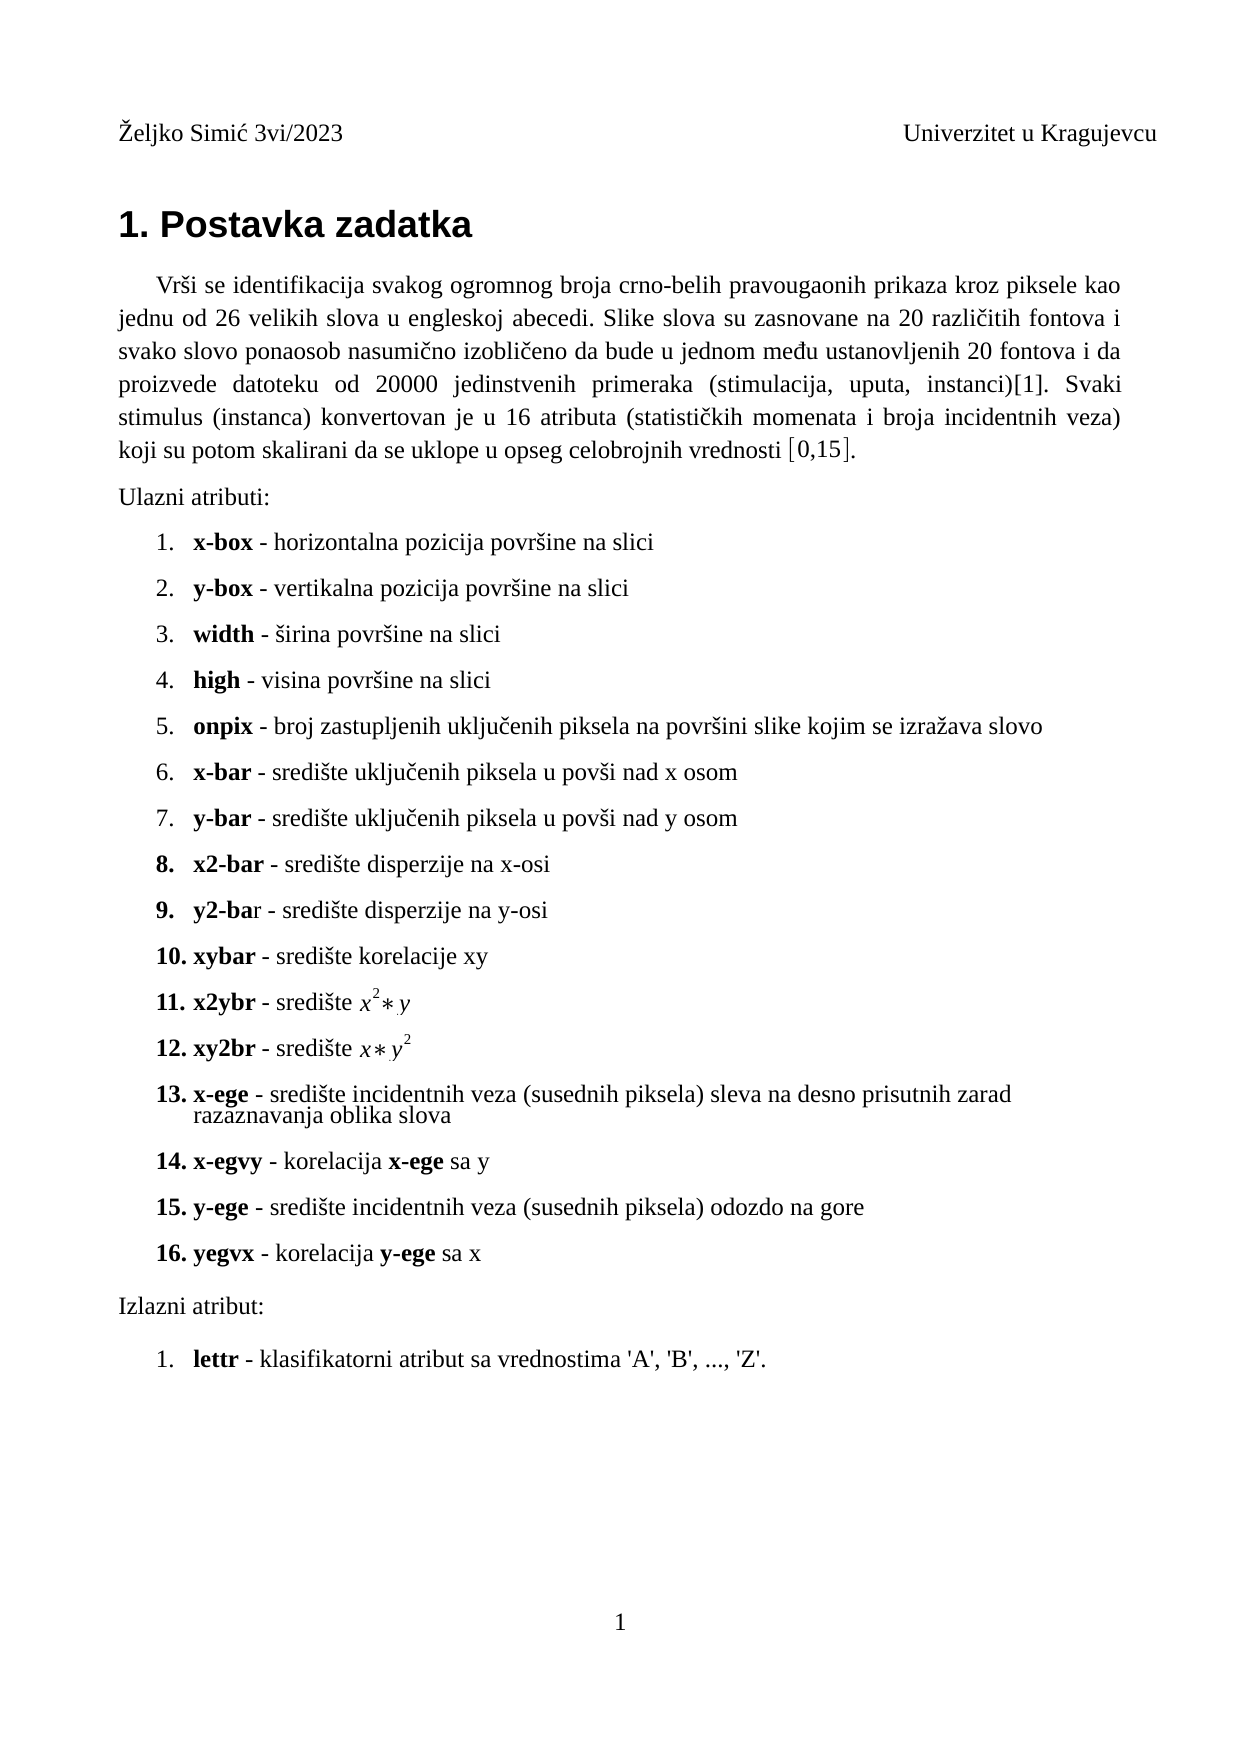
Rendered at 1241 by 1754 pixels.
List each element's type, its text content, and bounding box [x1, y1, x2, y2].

list y-bar - središte uključenih piksela u povši nad y osom [156, 809, 1122, 830]
list onpix - broj zastupljenih uključenih piksela na površini slike kojim se izražava slovo [156, 717, 1122, 738]
list x-box - horizontalna pozicija površine na slici [156, 533, 1122, 554]
list x2-bar - središte disperzije na x-osi [156, 855, 1122, 876]
list y-box - vertikalna pozicija površine na slici [156, 579, 1122, 600]
list xy2br - središte [156, 1039, 1122, 1061]
subtitle Postavka zadatka [118, 202, 1122, 245]
list x-bar - središte uključenih piksela u povši nad x osom [156, 763, 1122, 784]
list lettr - klasifikatorni atribut sa vrednostima 'A', 'B', ..., 'Z'. [156, 1344, 1122, 1373]
list yegvx - korelacija y-ege sa x [156, 1245, 1122, 1266]
text Izlazni atribut: [118, 1291, 1122, 1319]
list xybar - središte korelacije xy [156, 947, 1122, 968]
list y-ege - središte incidentnih veza (susednih piksela) odozdo na gore [156, 1199, 1122, 1220]
list width - širina površine na slici [156, 625, 1122, 646]
text Vrši se identifikacija svakog ogromnog broja crno-belih pravougaonih prikaza kroz piksele kao jednu od 26 velikih slova u engleskoj abecedi. Slike slova su zasnovane na 20 različitih fontova i svako slovo ponaosob nasumično izobličeno da bude u jednom među ustanovljenih 20 fontova i da proizvede datoteku od 20000 jedinstvenih primeraka (stimulacija, uputa, instanci)[1]. Svaki stimulus (instanca) konvertovan je u 16 atributa (statističkih momenata i broja incidentnih veza) koji su potom skalirani da se uklope u opseg celobrojnih vrednosti . [118, 270, 1122, 464]
list high - visina površine na slici [156, 671, 1122, 692]
text Ulazni atributi: [118, 494, 1122, 508]
list y2-bar - središte disperzije na y-osi [156, 901, 1122, 922]
list x-egvy - korelacija x-ege sa y [156, 1153, 1122, 1174]
list x-ege - središte incidentnih veza (susednih piksela) sleva na desno prisutnih zarad razaznavanja oblika slova [156, 1086, 1122, 1128]
list x2ybr - središte [156, 993, 1122, 1014]
